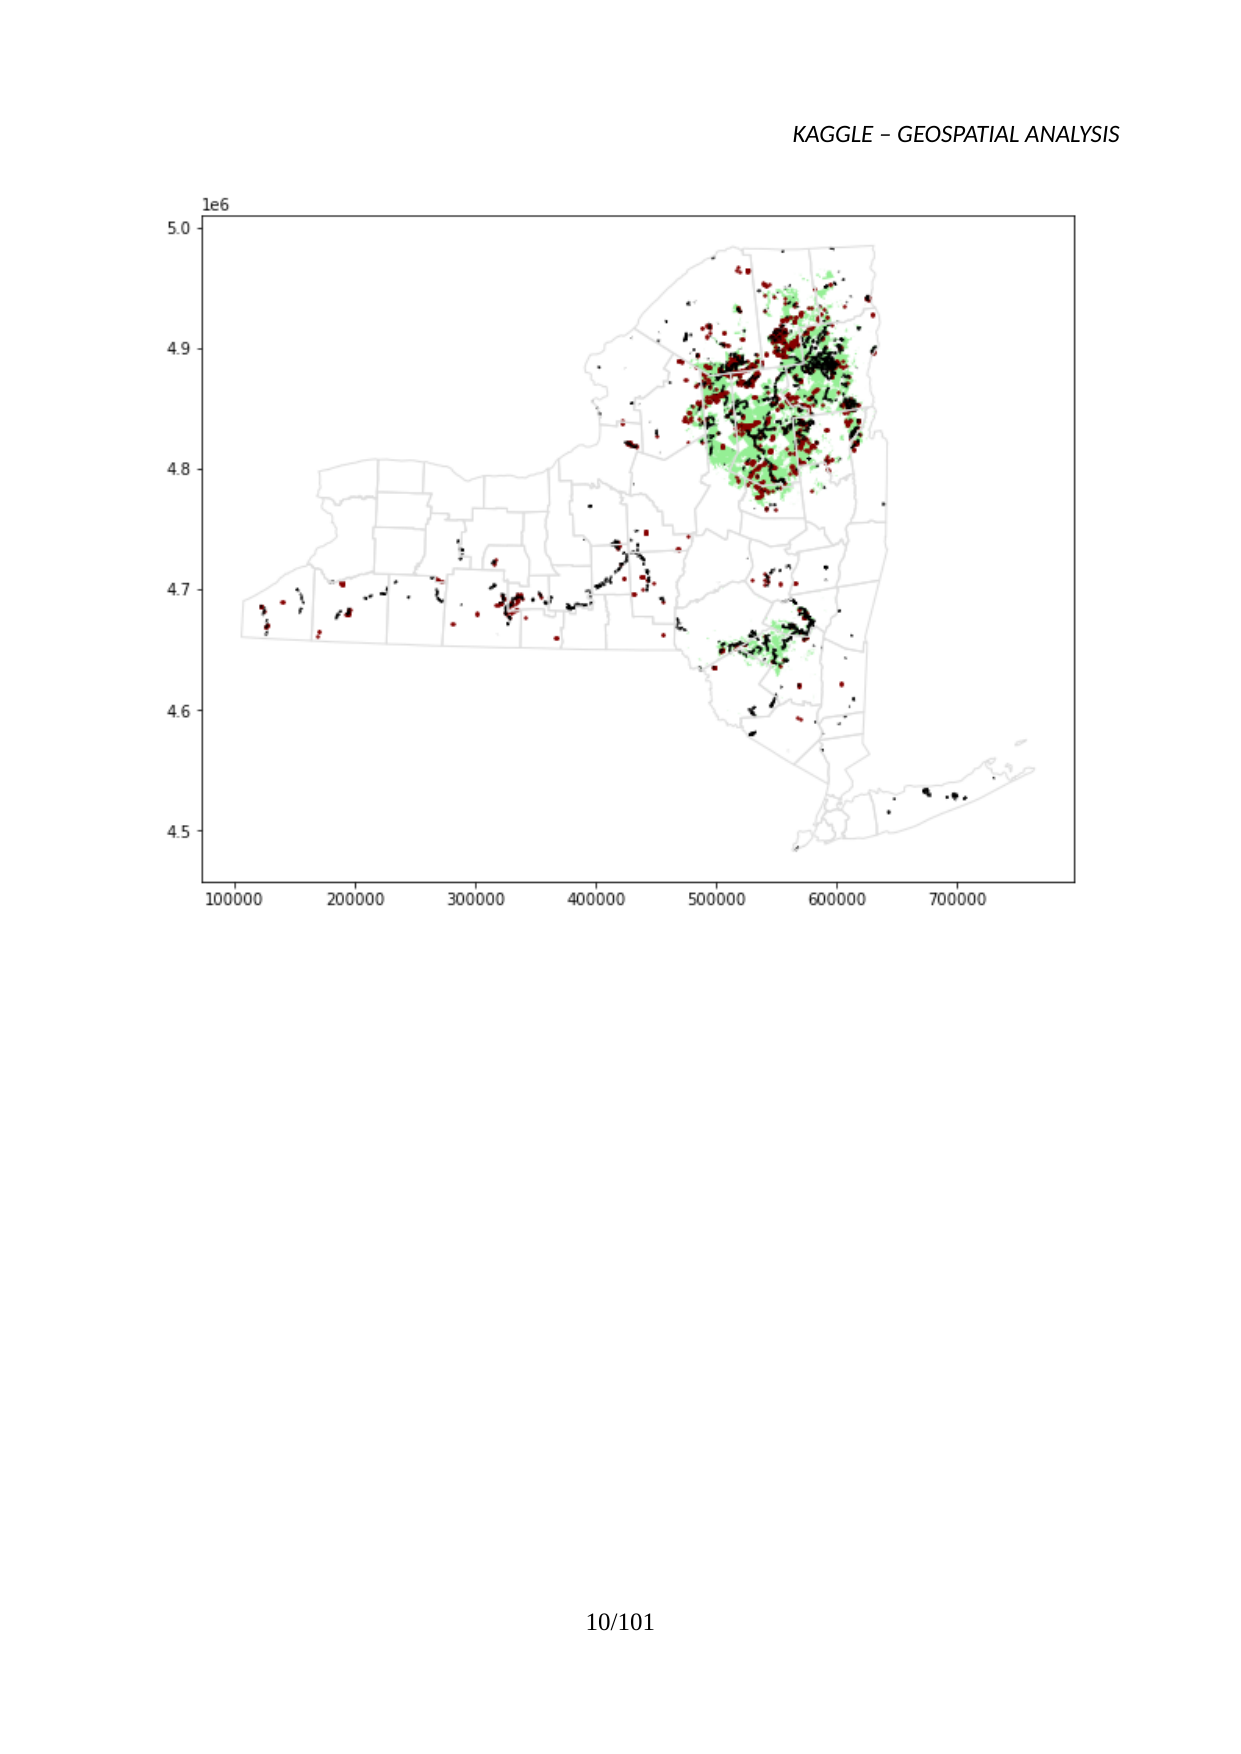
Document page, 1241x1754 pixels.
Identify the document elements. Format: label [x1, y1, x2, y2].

picture [133, 178, 1107, 932]
